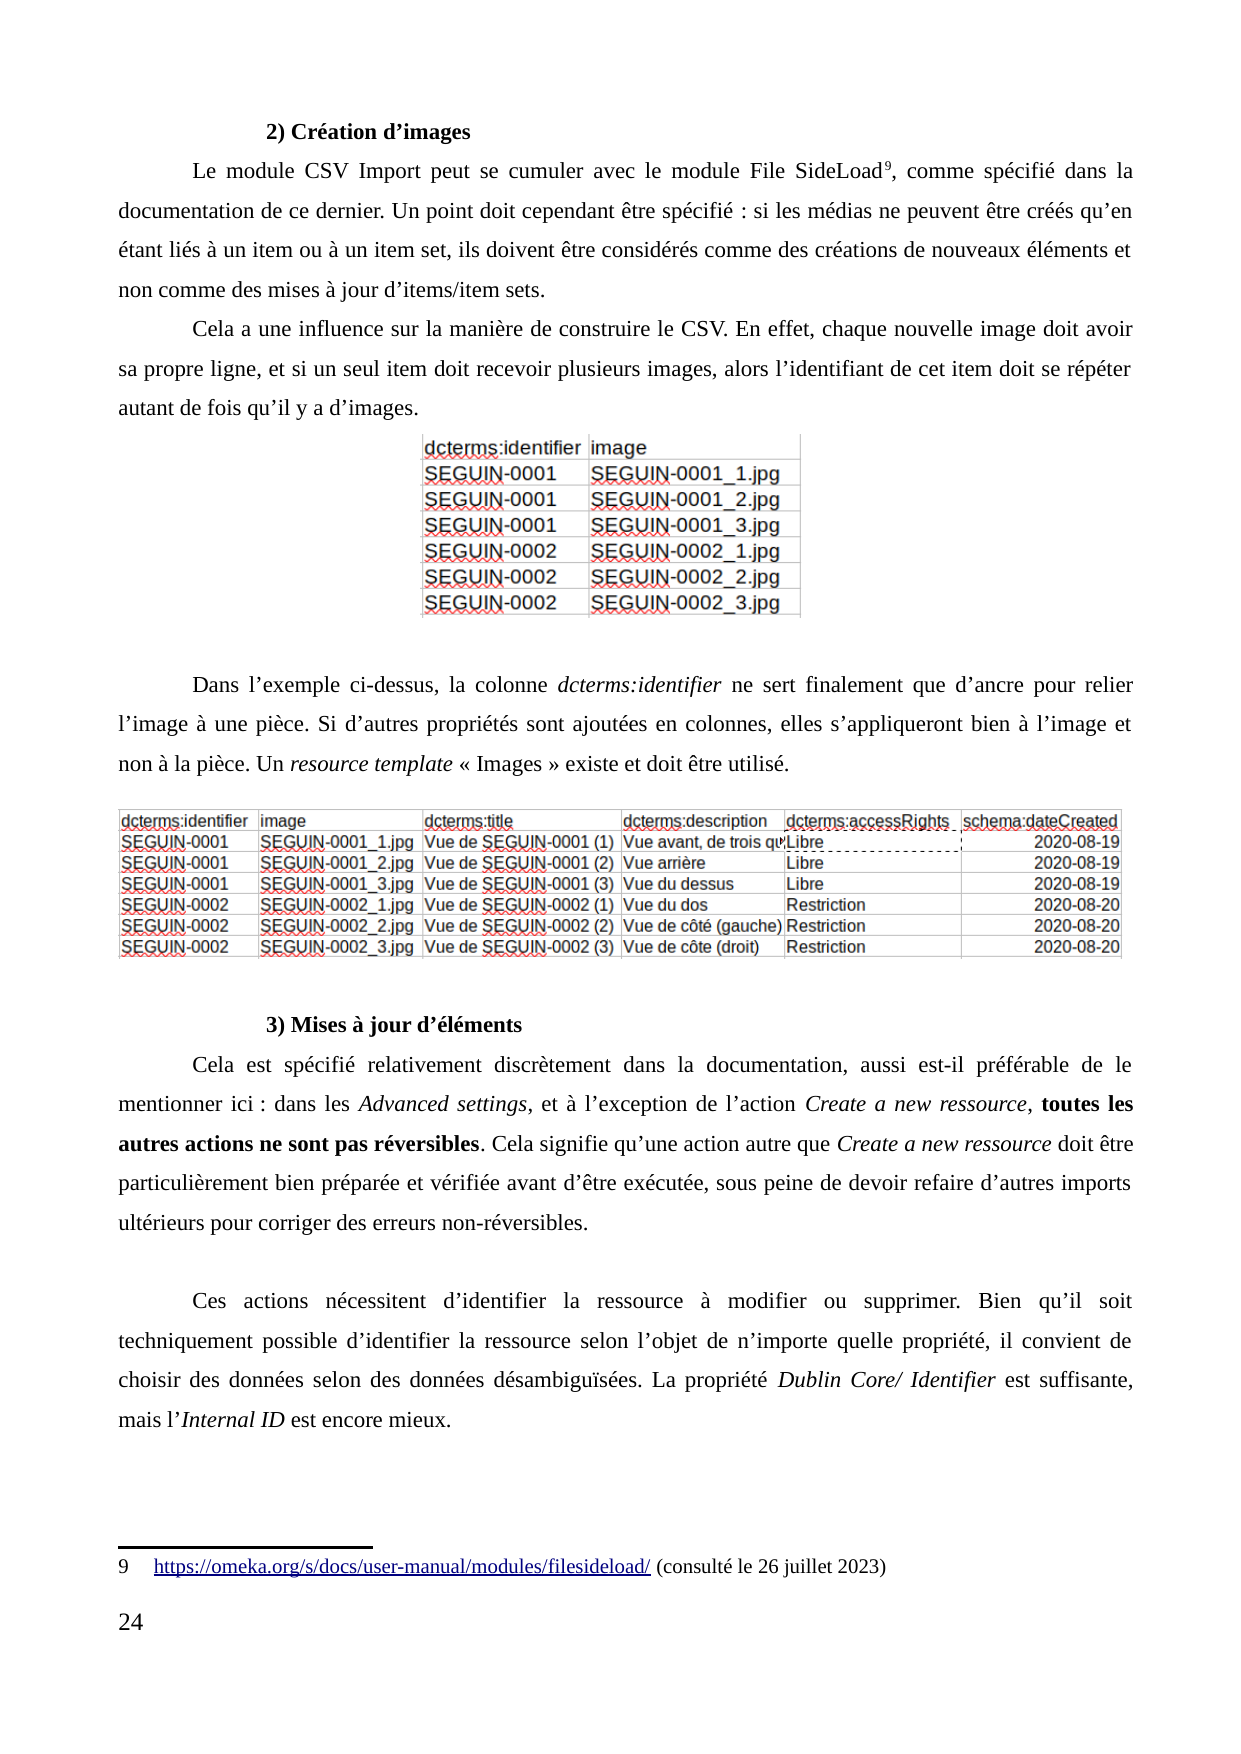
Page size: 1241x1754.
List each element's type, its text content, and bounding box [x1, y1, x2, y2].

text https://omeka.org/s/docs/user-manual/modules/filesideload/ (consulté le 26 juillet 2023) [118, 1553, 1134, 1578]
text 3) Mises à jour d’éléments [118, 1011, 1134, 1038]
text Ces actions nécessitent d’identifier la ressource à modifier ou supprimer. Bien qu’il soit techniquement possible d’identifier la ressource selon l’objet de n’importe quelle propriété, il convient de choisir des données selon des données désambiguïsées. La propriété Dublin Core/ Identifier est suffisante, mais l’Internal ID est encore mieux. [118, 1288, 1134, 1432]
text Dans l’exemple ci-dessus, la colonne dcterms:identifier ne sert finalement que d’ancre pour relier l’image à une pièce. Si d’autres propriétés sont ajoutées en colonnes, elles s’appliqueront bien à l’image et non à la pièce. Un resource template « Images » existe et doit être utilisé. [118, 671, 1134, 776]
text Cela est spécifié relativement discrètement dans la documentation, aussi est-il préférable de le mentionner ici : dans les Advanced settings, et à l’exception de l’action Create a new ressource, toutes les autres actions ne sont pas réversibles. Cela signifie qu’une action autre que Create a new ressource doit être particulièrement bien préparée et vérifiée avant d’être exécutée, sous peine de devoir refaire d’autres imports ultérieurs pour corriger des erreurs non-réversibles. [118, 1051, 1134, 1235]
text Le module CSV Import peut se cumuler avec le module File SideLoad, comme spécifié dans la documentation de ce dernier. Un point doit cependant être spécifié : si les médias ne peuvent être créés qu’en étant liés à un item ou à un item set, ils doivent être considérés comme des créations de nouveaux éléments et non comme des mises à jour d’items/item sets. [118, 158, 1134, 302]
picture [118, 809, 1123, 959]
picture [420, 434, 802, 618]
text Cela a une influence sur la manière de construire le CSV. En effet, chaque nouvelle image doit avoir sa propre ligne, et si un seul item doit recevoir plusieurs images, alors l’identifiant de cet item doit se répéter autant de fois qu’il y a d’images. [118, 316, 1134, 421]
text 2) Création d’images [118, 118, 1134, 144]
